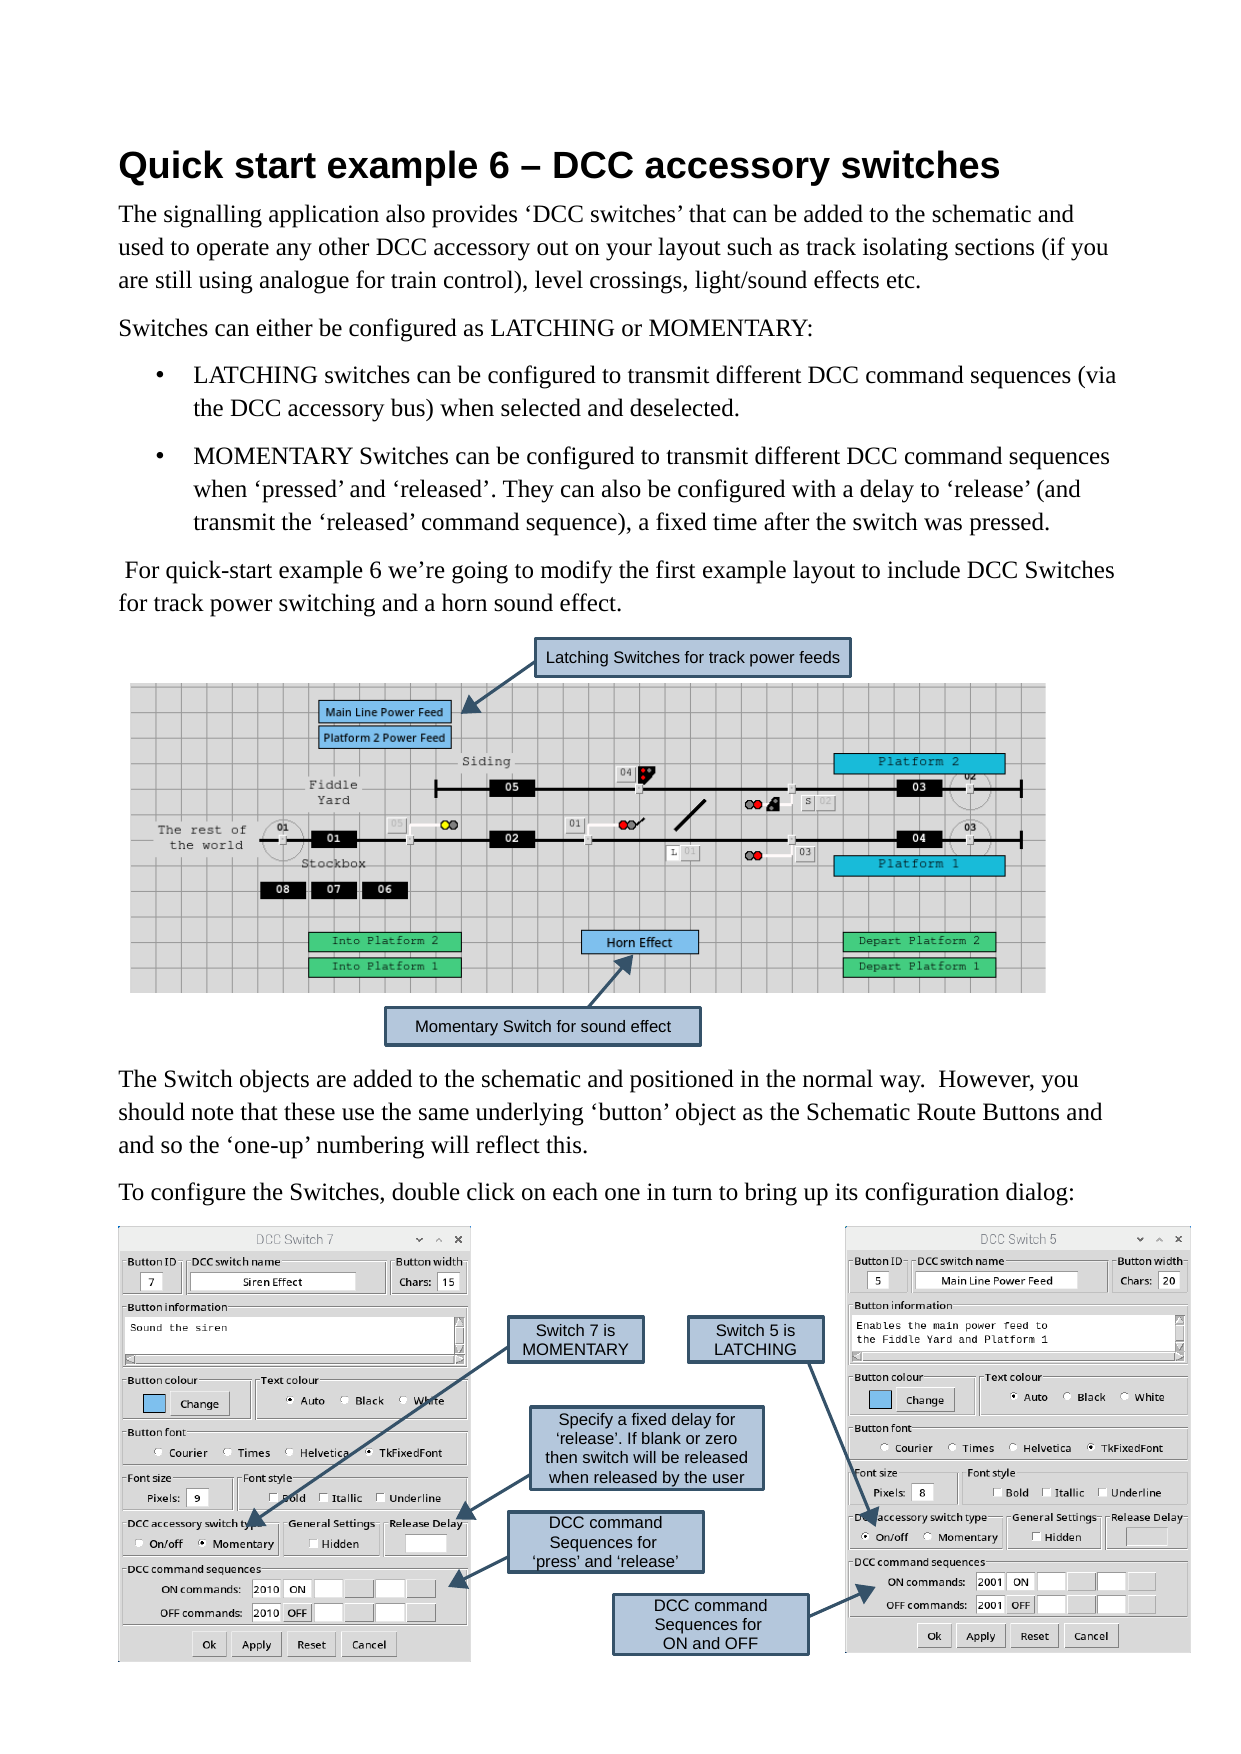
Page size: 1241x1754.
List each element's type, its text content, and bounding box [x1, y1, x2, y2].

picture [118, 1226, 471, 1662]
picture [845, 1226, 1191, 1653]
text For quick-start example 6 we’re going to modify the first example layout to include DCC Switches for track power switching and a horn sound effect. [118, 555, 1122, 617]
text The Switch objects are added to the schematic and positioned in the normal way. However, you should note that these use the same underlying ‘button’ object as the Schematic Route Buttons and and so the ‘one-up’ numbering will reflect this. [118, 1064, 1122, 1159]
list MOMENTARY Switches can be configured to transmit different DCC command sequences when ‘pressed’ and ‘released’. They can also be configured with a delay to ‘release’ (and transmit the ‘released’ command sequence), a fixed time after the switch was pressed. [156, 441, 1122, 536]
text Switches can either be configured as LATCHING or MOMENTARY: [118, 313, 1122, 342]
subtitle Quick start example 6 – DCC accessory switches [118, 143, 1122, 187]
text The signalling application also provides ‘DCC switches’ that can be added to the schematic and used to operate any other DCC accessory out on your layout such as track isolating sections (if you are still using analogue for train control), level crossings, light/sound effects etc. [118, 199, 1122, 294]
picture [130, 683, 1046, 993]
list LATCHING switches can be configured to transmit different DCC command sequences (via the DCC accessory bus) when selected and deselected. [156, 361, 1122, 422]
text To configure the Switches, double click on each one in turn to bring up its configuration dialog: [118, 1177, 1122, 1206]
